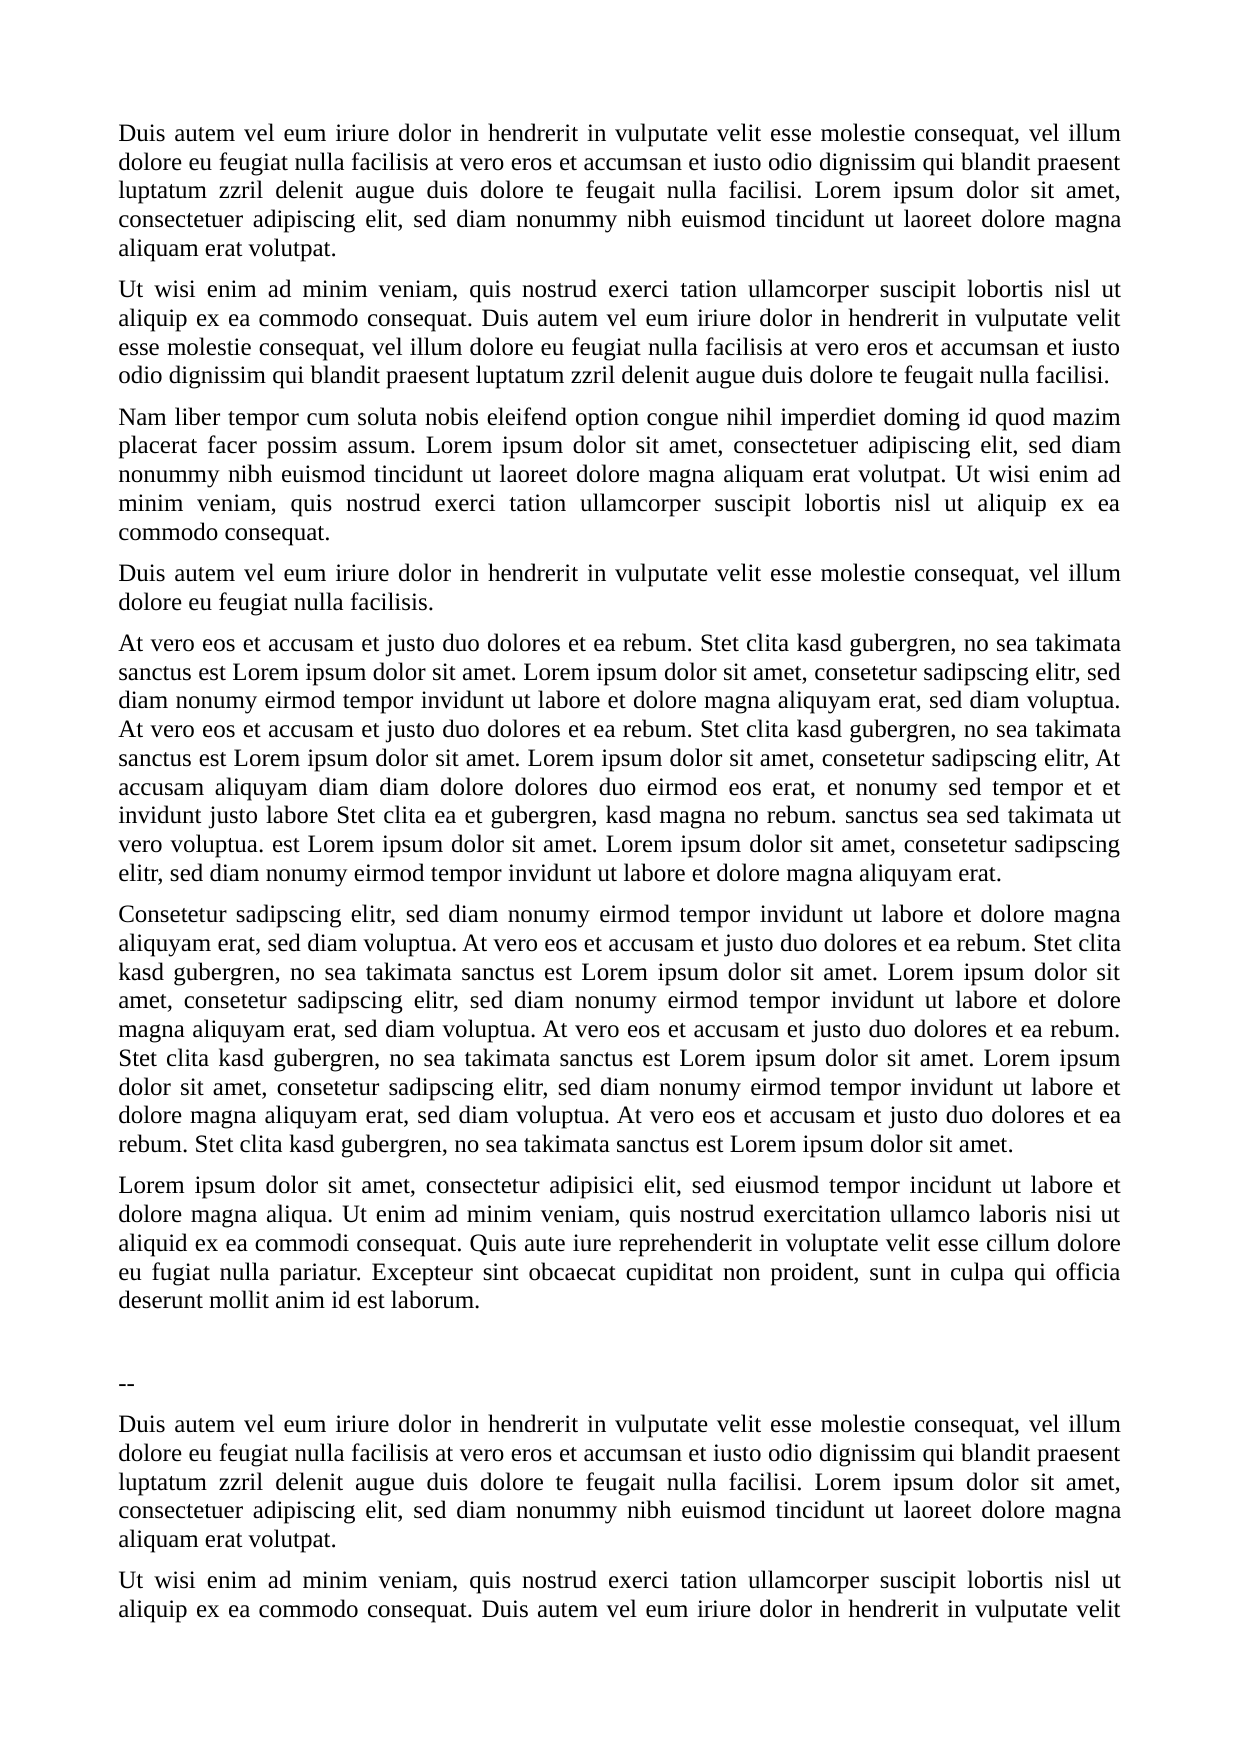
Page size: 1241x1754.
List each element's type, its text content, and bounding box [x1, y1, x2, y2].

text Duis autem vel eum iriure dolor in hendrerit in vulputate velit esse molestie consequat, vel illum dolore eu feugiat nulla facilisis at vero eros et accumsan et iusto odio dignissim qui blandit praesent luptatum zzril delenit augue duis dolore te feugait nulla facilisi. Lorem ipsum dolor sit amet, consectetuer adipiscing elit, sed diam nonummy nibh euismod tincidunt ut laoreet dolore magna aliquam erat volutpat. [118, 1409, 1122, 1553]
text Nam liber tempor cum soluta nobis eleifend option congue nihil imperdiet doming id quod mazim placerat facer possim assum. Lorem ipsum dolor sit amet, consectetuer adipiscing elit, sed diam nonummy nibh euismod tincidunt ut laoreet dolore magna aliquam erat volutpat. Ut wisi enim ad minim veniam, quis nostrud exerci tation ullamcorper suscipit lobortis nisl ut aliquip ex ea commodo consequat. [118, 402, 1122, 546]
text Duis autem vel eum iriure dolor in hendrerit in vulputate velit esse molestie consequat, vel illum dolore eu feugiat nulla facilisis at vero eros et accumsan et iusto odio dignissim qui blandit praesent luptatum zzril delenit augue duis dolore te feugait nulla facilisi. Lorem ipsum dolor sit amet, consectetuer adipiscing elit, sed diam nonummy nibh euismod tincidunt ut laoreet dolore magna aliquam erat volutpat. [118, 118, 1122, 262]
text -- [118, 1368, 1122, 1397]
text Duis autem vel eum iriure dolor in hendrerit in vulputate velit esse molestie consequat, vel illum dolore eu feugiat nulla facilisis. [118, 558, 1122, 616]
text At vero eos et accusam et justo duo dolores et ea rebum. Stet clita kasd gubergren, no sea takimata sanctus est Lorem ipsum dolor sit amet. Lorem ipsum dolor sit amet, consetetur sadipscing elitr, sed diam nonumy eirmod tempor invidunt ut labore et dolore magna aliquyam erat, sed diam voluptua. At vero eos et accusam et justo duo dolores et ea rebum. Stet clita kasd gubergren, no sea takimata sanctus est Lorem ipsum dolor sit amet. Lorem ipsum dolor sit amet, consetetur sadipscing elitr, At accusam aliquyam diam diam dolore dolores duo eirmod eos erat, et nonumy sed tempor et et invidunt justo labore Stet clita ea et gubergren, kasd magna no rebum. sanctus sea sed takimata ut vero voluptua. est Lorem ipsum dolor sit amet. Lorem ipsum dolor sit amet, consetetur sadipscing elitr, sed diam nonumy eirmod tempor invidunt ut labore et dolore magna aliquyam erat. [118, 628, 1122, 887]
text Ut wisi enim ad minim veniam, quis nostrud exerci tation ullamcorper suscipit lobortis nisl ut aliquip ex ea commodo consequat. Duis autem vel eum iriure dolor in hendrerit in vulputate velit esse molestie consequat, vel illum dolore eu feugiat nulla facilisis at vero eros et accumsan et iusto odio dignissim qui blandit praesent luptatum zzril delenit augue duis dolore te feugait nulla facilisi. [118, 274, 1122, 389]
text Consetetur sadipscing elitr, sed diam nonumy eirmod tempor invidunt ut labore et dolore magna aliquyam erat, sed diam voluptua. At vero eos et accusam et justo duo dolores et ea rebum. Stet clita kasd gubergren, no sea takimata sanctus est Lorem ipsum dolor sit amet. Lorem ipsum dolor sit amet, consetetur sadipscing elitr, sed diam nonumy eirmod tempor invidunt ut labore et dolore magna aliquyam erat, sed diam voluptua. At vero eos et accusam et justo duo dolores et ea rebum. Stet clita kasd gubergren, no sea takimata sanctus est Lorem ipsum dolor sit amet. Lorem ipsum dolor sit amet, consetetur sadipscing elitr, sed diam nonumy eirmod tempor invidunt ut labore et dolore magna aliquyam erat, sed diam voluptua. At vero eos et accusam et justo duo dolores et ea rebum. Stet clita kasd gubergren, no sea takimata sanctus est Lorem ipsum dolor sit amet. [118, 899, 1122, 1158]
text Ut wisi enim ad minim veniam, quis nostrud exerci tation ullamcorper suscipit lobortis nisl ut aliquip ex ea commodo consequat. Duis autem vel eum iriure dolor in hendrerit in vulputate velit [118, 1566, 1122, 1623]
text Lorem ipsum dolor sit amet, consectetur adipisici elit, sed eiusmod tempor incidunt ut labore et dolore magna aliqua. Ut enim ad minim veniam, quis nostrud exercitation ullamco laboris nisi ut aliquid ex ea commodi consequat. Quis aute iure reprehenderit in voluptate velit esse cillum dolore eu fugiat nulla pariatur. Excepteur sint obcaecat cupiditat non proident, sunt in culpa qui officia deserunt mollit anim id est laborum. [118, 1171, 1122, 1314]
